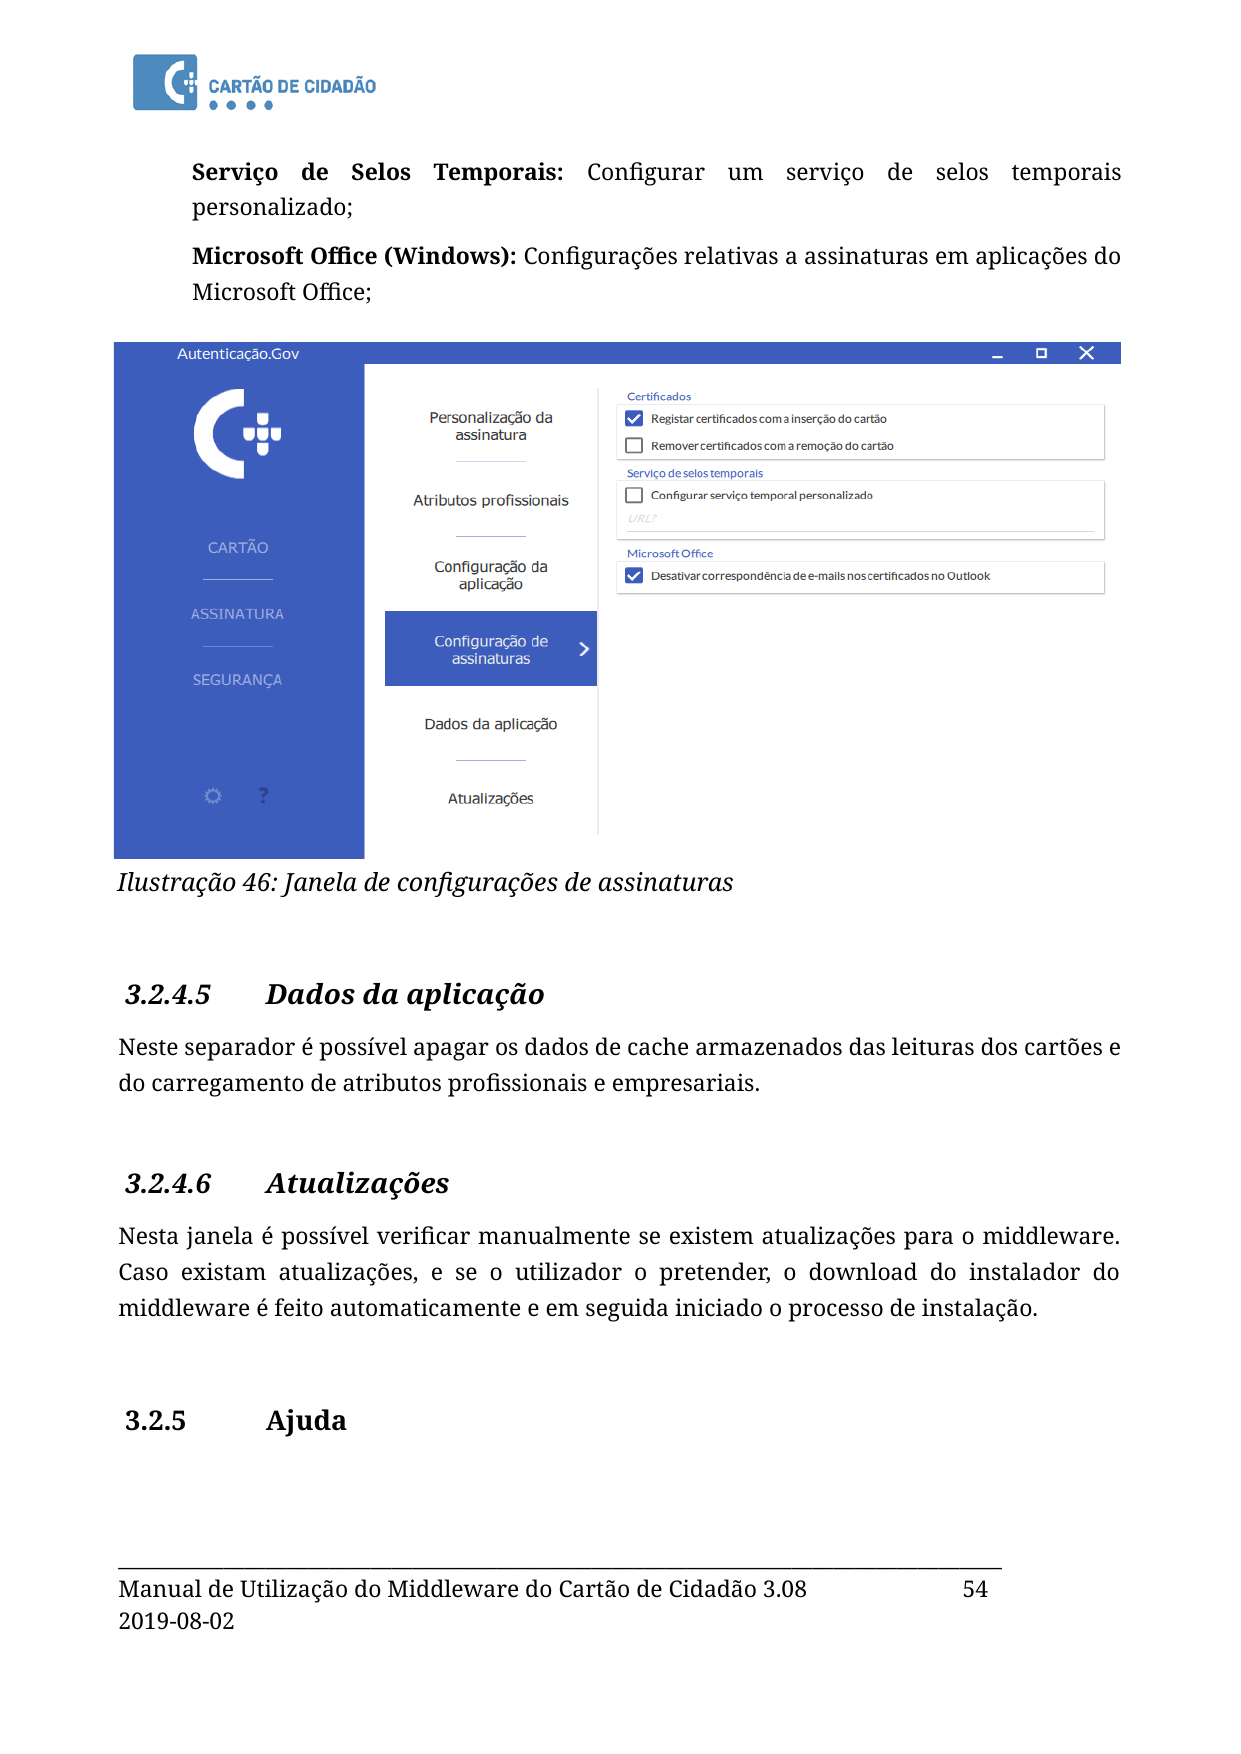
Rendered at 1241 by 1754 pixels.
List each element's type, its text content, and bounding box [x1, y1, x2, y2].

text Nesta janela é possível verificar manualmente se existem atualizações para o middleware. Caso existam atualizações, e se o utilizador o pretender, o download do instalador do middleware é feito automaticamente e em seguida iniciado o processo de instalação. [118, 1220, 1122, 1323]
text Serviço de Selos Temporais: Configurar um serviço de selos temporais personalizado; [192, 155, 1122, 223]
subtitle Dados da aplicação [118, 975, 1122, 1013]
picture [113, 342, 1121, 859]
picture [130, 47, 423, 118]
text Neste separador é possível apagar os dados de cache armazenados das leituras dos cartões e do carregamento de atributos profissionais e empresariais. [118, 1031, 1122, 1098]
text Microsoft Office (Windows): Configurações relativas a assinaturas em aplicações do Microsoft Office; [192, 240, 1122, 307]
text Ilustração 46: Janela de configurações de assinaturas [117, 859, 1118, 898]
subtitle Ajuda [118, 1401, 1122, 1438]
subtitle Atualizações [118, 1164, 1122, 1202]
